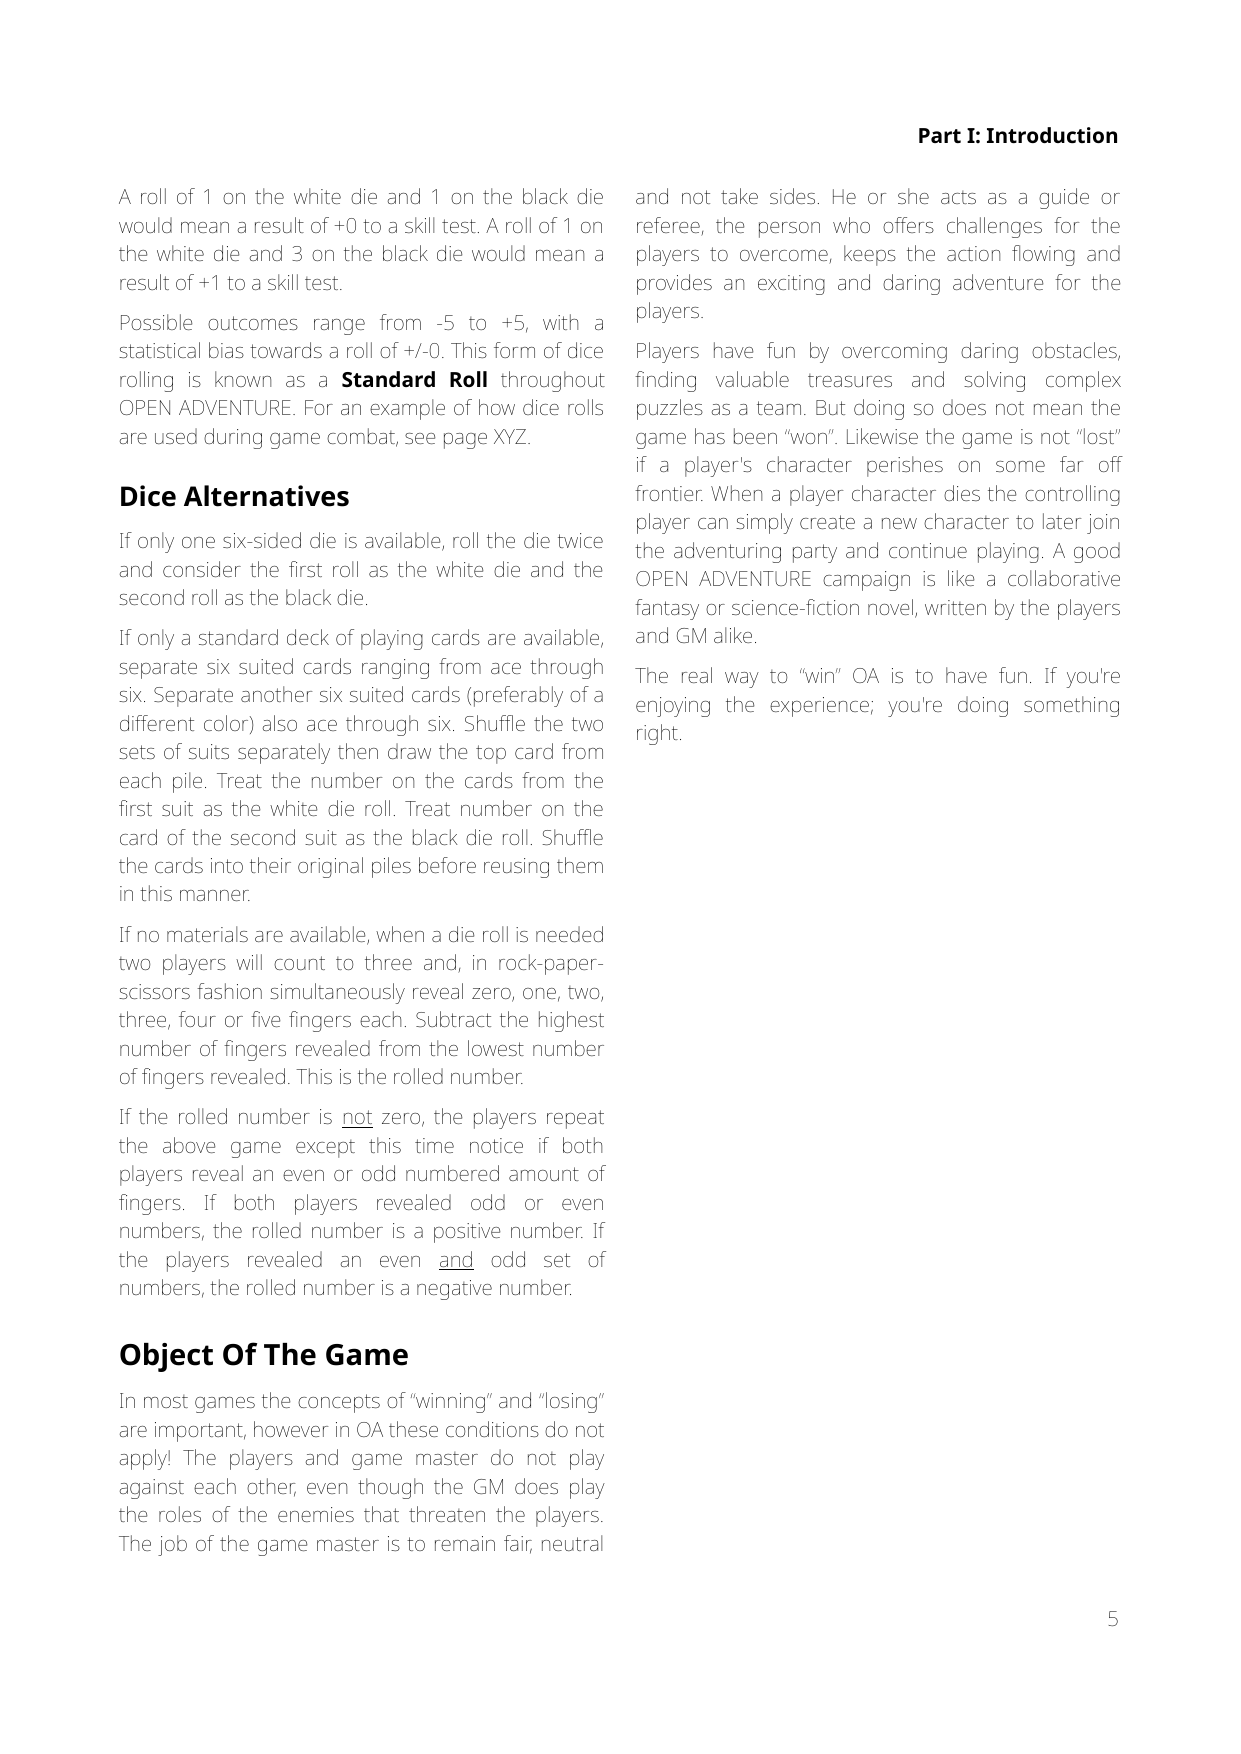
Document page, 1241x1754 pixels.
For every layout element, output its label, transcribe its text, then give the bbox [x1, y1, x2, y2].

text If no materials are available, when a die roll is needed two players will count to three and, in rock-paper-scissors fashion simultaneously reveal zero, one, two, three, four or five fingers each. Subtract the highest number of fingers revealed from the lowest number of fingers revealed. This is the rolled number. [118, 920, 605, 1091]
text If only a standard deck of playing cards are available, separate six suited cards ranging from ace through six. Separate another six suited cards (preferably of a different color) also ace through six. Shuffle the two sets of suits separately then draw the top card from each pile. Treat the number on the cards from the first suit as the white die roll. Treat number on the card of the second suit as the black die roll. Shuffle the cards into their original piles before reusing them in this manner. [118, 623, 605, 908]
text In most games the concepts of “winning” and “losing” are important, however in OA these conditions do not apply! The players and game master do not play against each other, even though the GM does play the roles of the enemies that threaten the players. The job of the game master is to remain fair, neutral [118, 1387, 605, 1557]
subtitle Object Of The Game [118, 1334, 605, 1374]
text A roll of 1 on the white die and 1 on the black die would mean a result of +0 to a skill test. A roll of 1 on the white die and 3 on the black die would mean a result of +1 to a skill test. [118, 182, 605, 296]
text Dice Alternatives [118, 477, 605, 514]
text The real way to “win” OA is to have fun. If you're enjoying the experience; you're doing something right. [635, 661, 1122, 747]
text and not take sides. He or she acts as a guide or referee, the person who offers challenges for the players to overcome, keeps the action flowing and provides an exciting and daring adventure for the players. [635, 182, 1122, 325]
text Players have fun by overcoming daring obstacles, finding valuable treasures and solving complex puzzles as a team. But doing so does not mean the game has been “won”. Likewise the game is not “lost” if a player's character perishes on some far off frontier. When a player character dies the controlling player can simply create a new character to later join the adventuring party and continue playing. A good OPEN ADVENTURE campaign is like a collaborative fantasy or science-fiction novel, written by the players and GM alike. [635, 337, 1122, 649]
text If the rolled number is not zero, the players repeat the above game except this time notice if both players reveal an even or odd numbered amount of fingers. If both players revealed odd or even numbers, the rolled number is a positive number. If the players revealed an even and odd set of numbers, the rolled number is a negative number. [118, 1102, 605, 1302]
text Possible outcomes range from -5 to +5, with a statistical bias towards a roll of +/-0. This form of dice rolling is known as a Standard Roll throughout OPEN ADVENTURE. For an example of how dice rolls are used during game combat, see page XYZ. [118, 308, 605, 450]
text If only one six-sided die is available, roll the die twice and consider the first roll as the white die and the second roll as the black die. [118, 526, 605, 612]
